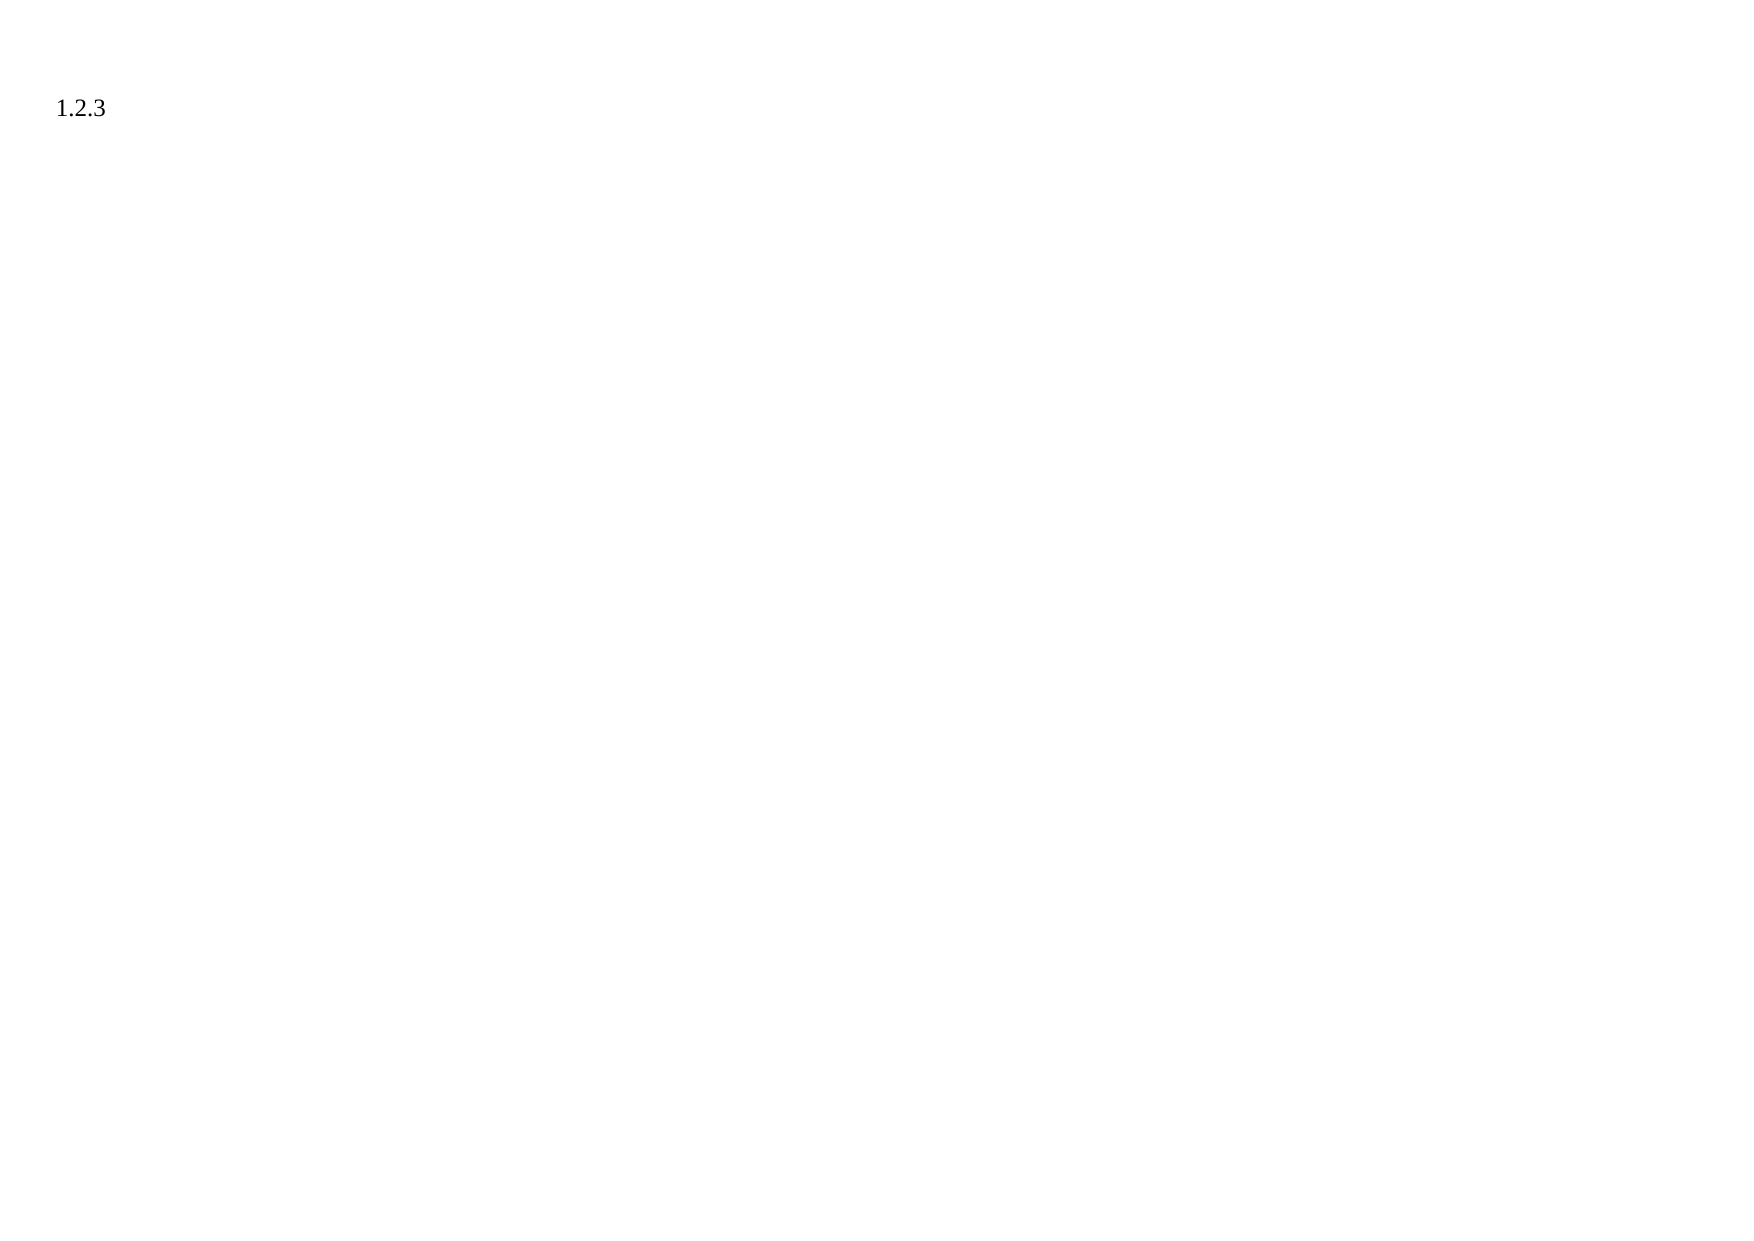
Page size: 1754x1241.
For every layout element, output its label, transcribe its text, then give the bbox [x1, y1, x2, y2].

subtitle 1.2.3 [56, 93, 1694, 121]
